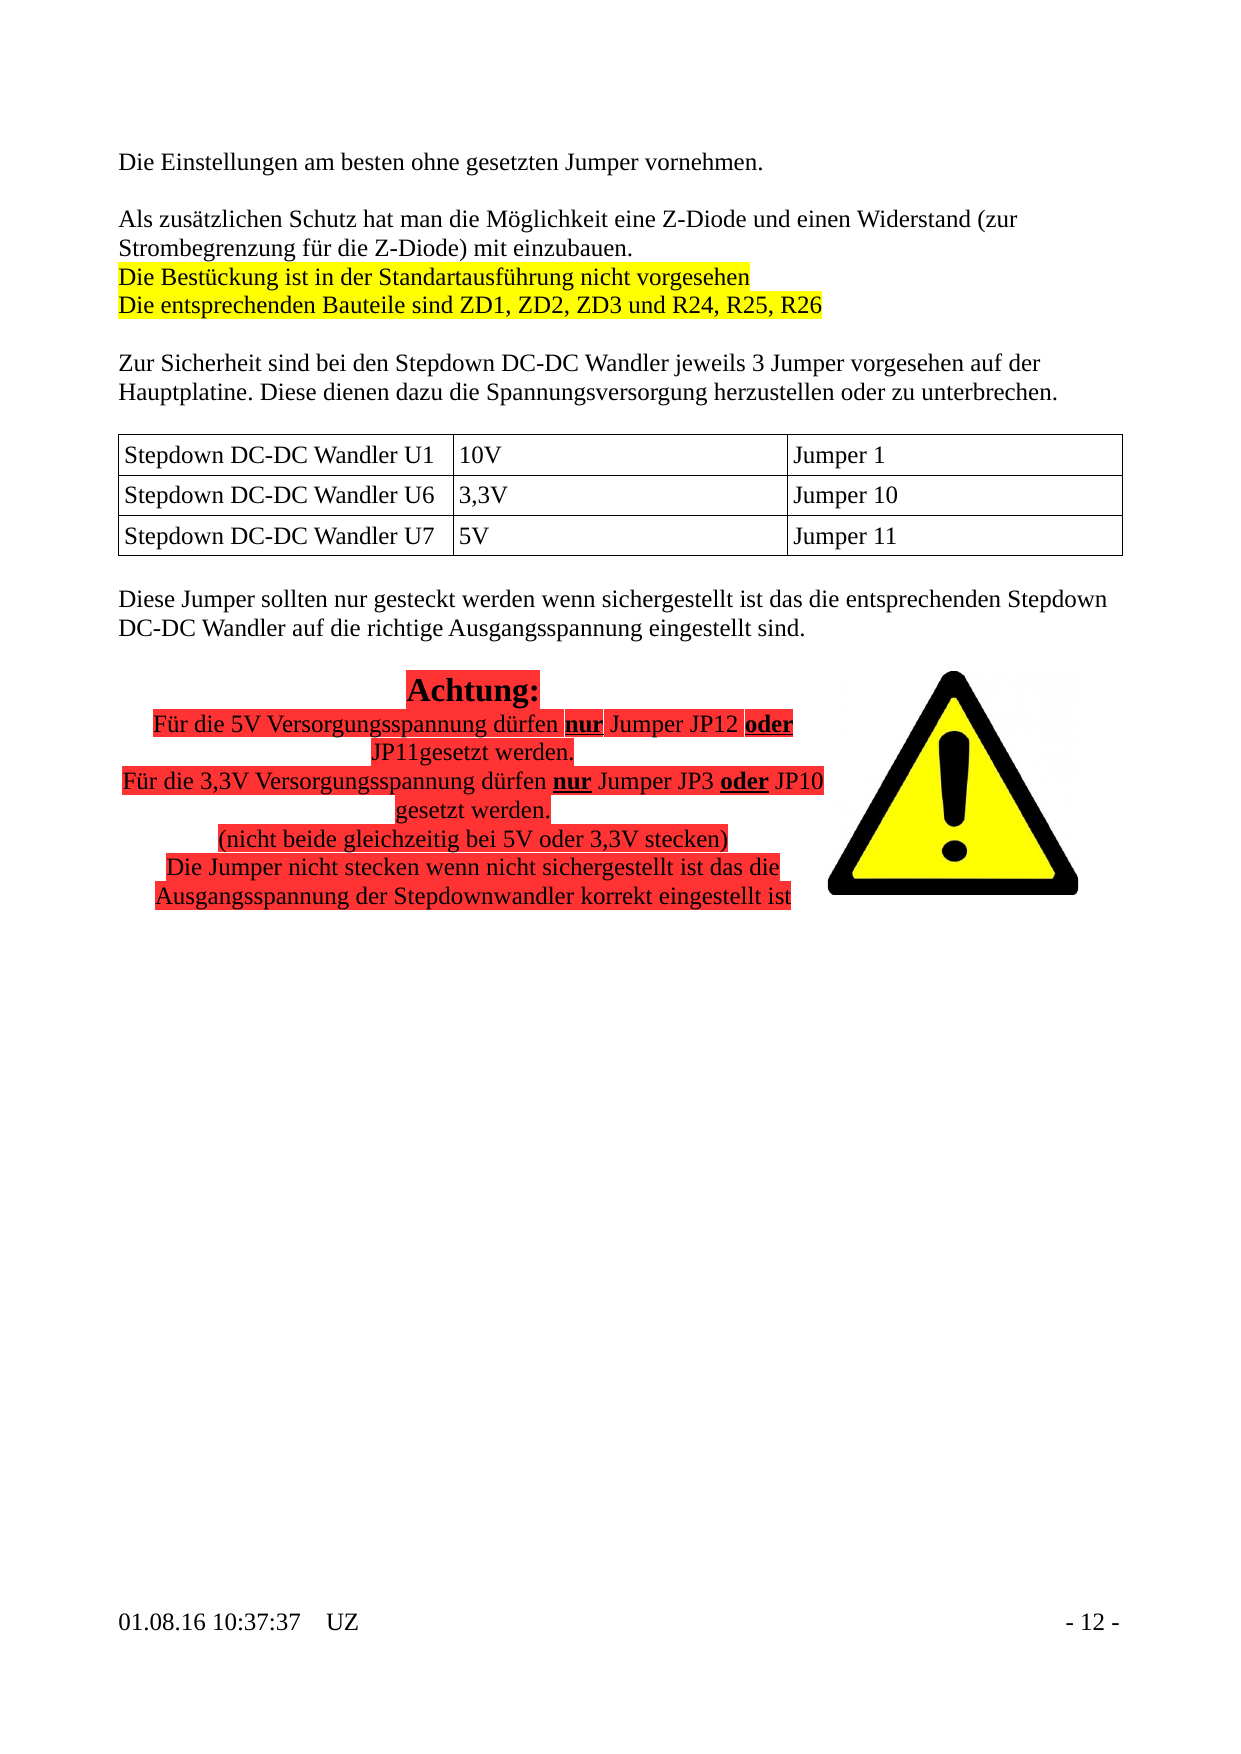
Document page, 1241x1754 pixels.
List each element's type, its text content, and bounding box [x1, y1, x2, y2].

text Die Jumper nicht stecken wenn nicht sichergestellt ist das die Ausgangsspannung der Stepdownwandler korrekt eingestellt ist [118, 852, 1122, 910]
table_header Stepdown DC-DC Wandler U1 [119, 435, 453, 475]
text Die entsprechenden Bauteile sind ZD1, ZD2, ZD3 und R24, R25, R26 [118, 291, 1122, 319]
table_cell Stepdown DC-DC Wandler U6 [119, 476, 453, 515]
picture [827, 671, 1079, 895]
text Achtung: [118, 670, 1122, 709]
text Als zusätzlichen Schutz hat man die Möglichkeit eine Z-Diode und einen Widerstand (zur Strombegrenzung für die Z-Diode) mit einzubauen. [118, 204, 1122, 262]
text Diese Jumper sollten nur gesteckt werden wenn sichergestellt ist das die entsprechenden Stepdown DC-DC Wandler auf die richtige Ausgangsspannung eingestellt sind. [118, 584, 1122, 642]
table_cell Jumper 10 [788, 476, 1122, 515]
text (nicht beide gleichzeitig bei 5V oder 3,3V stecken) [118, 824, 827, 852]
table_cell Stepdown DC-DC Wandler U7 [119, 516, 453, 555]
text Zur Sicherheit sind bei den Stepdown DC-DC Wandler jeweils 3 Jumper vorgesehen auf der Hauptplatine. Diese dienen dazu die Spannungsversorgung herzustellen oder zu unterbrechen. [118, 348, 1122, 406]
table_header 10V [454, 435, 787, 475]
table_header Jumper 1 [788, 435, 1122, 475]
text Die Einstellungen am besten ohne gesetzten Jumper vornehmen. [118, 147, 1122, 176]
text [1079, 824, 1122, 852]
text Für die 3,3V Versorgungsspannung dürfen nur Jumper JP3 oder JP10 gesetzt werden. [118, 766, 827, 824]
text Die Bestückung ist in der Standartausführung nicht vorgesehen [118, 262, 1122, 291]
text [1079, 709, 1122, 766]
table_cell 3,3V [454, 476, 787, 515]
text Für die 5V Versorgungsspannung dürfen nur Jumper JP12 oder JP11gesetzt werden. [118, 709, 827, 766]
table_cell Jumper 11 [788, 516, 1122, 555]
text [1079, 766, 1122, 824]
table_cell 5V [454, 516, 787, 555]
